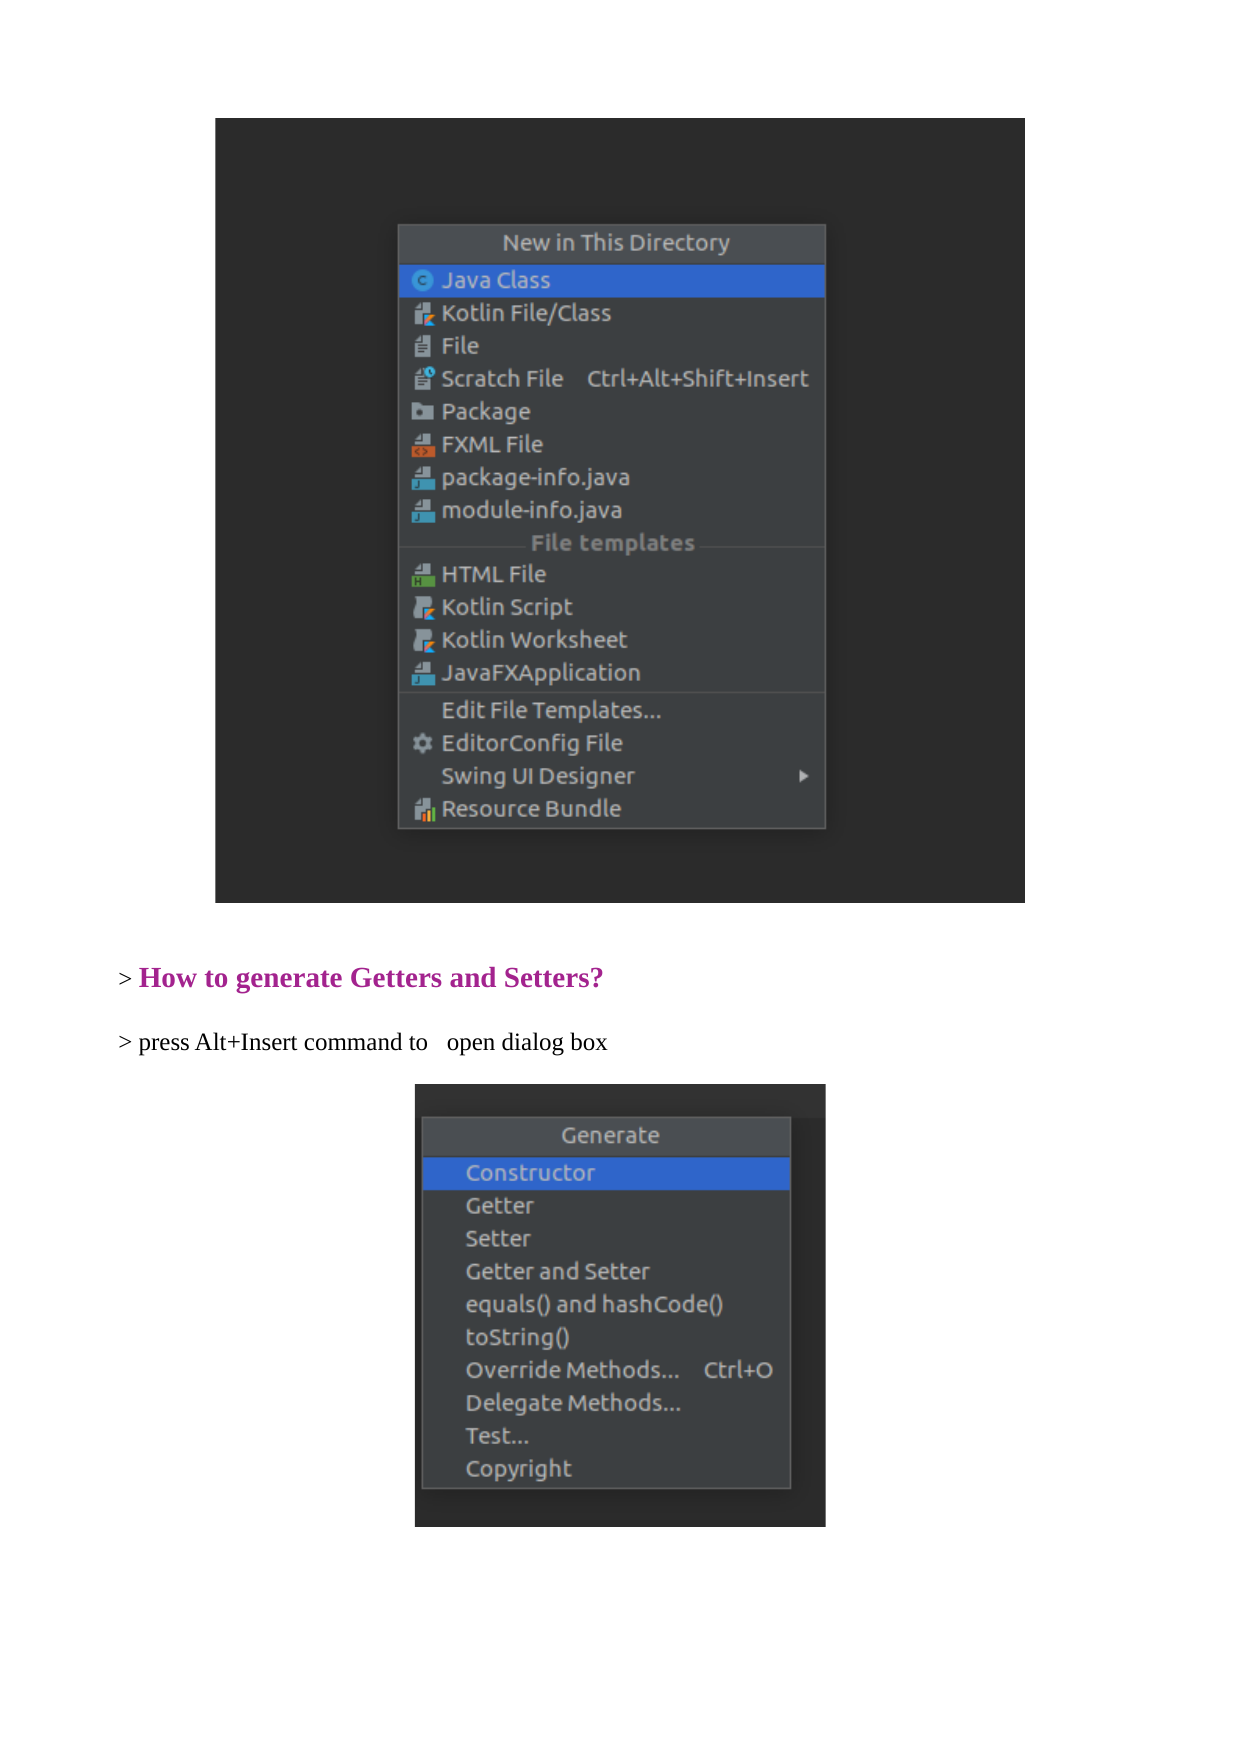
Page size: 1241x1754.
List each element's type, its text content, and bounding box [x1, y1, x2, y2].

picture [414, 1084, 826, 1527]
text > press Alt+Insert command to open dialog box [118, 1027, 1122, 1056]
text > How to generate Getters and Setters? [118, 960, 1122, 993]
picture [215, 118, 1025, 903]
